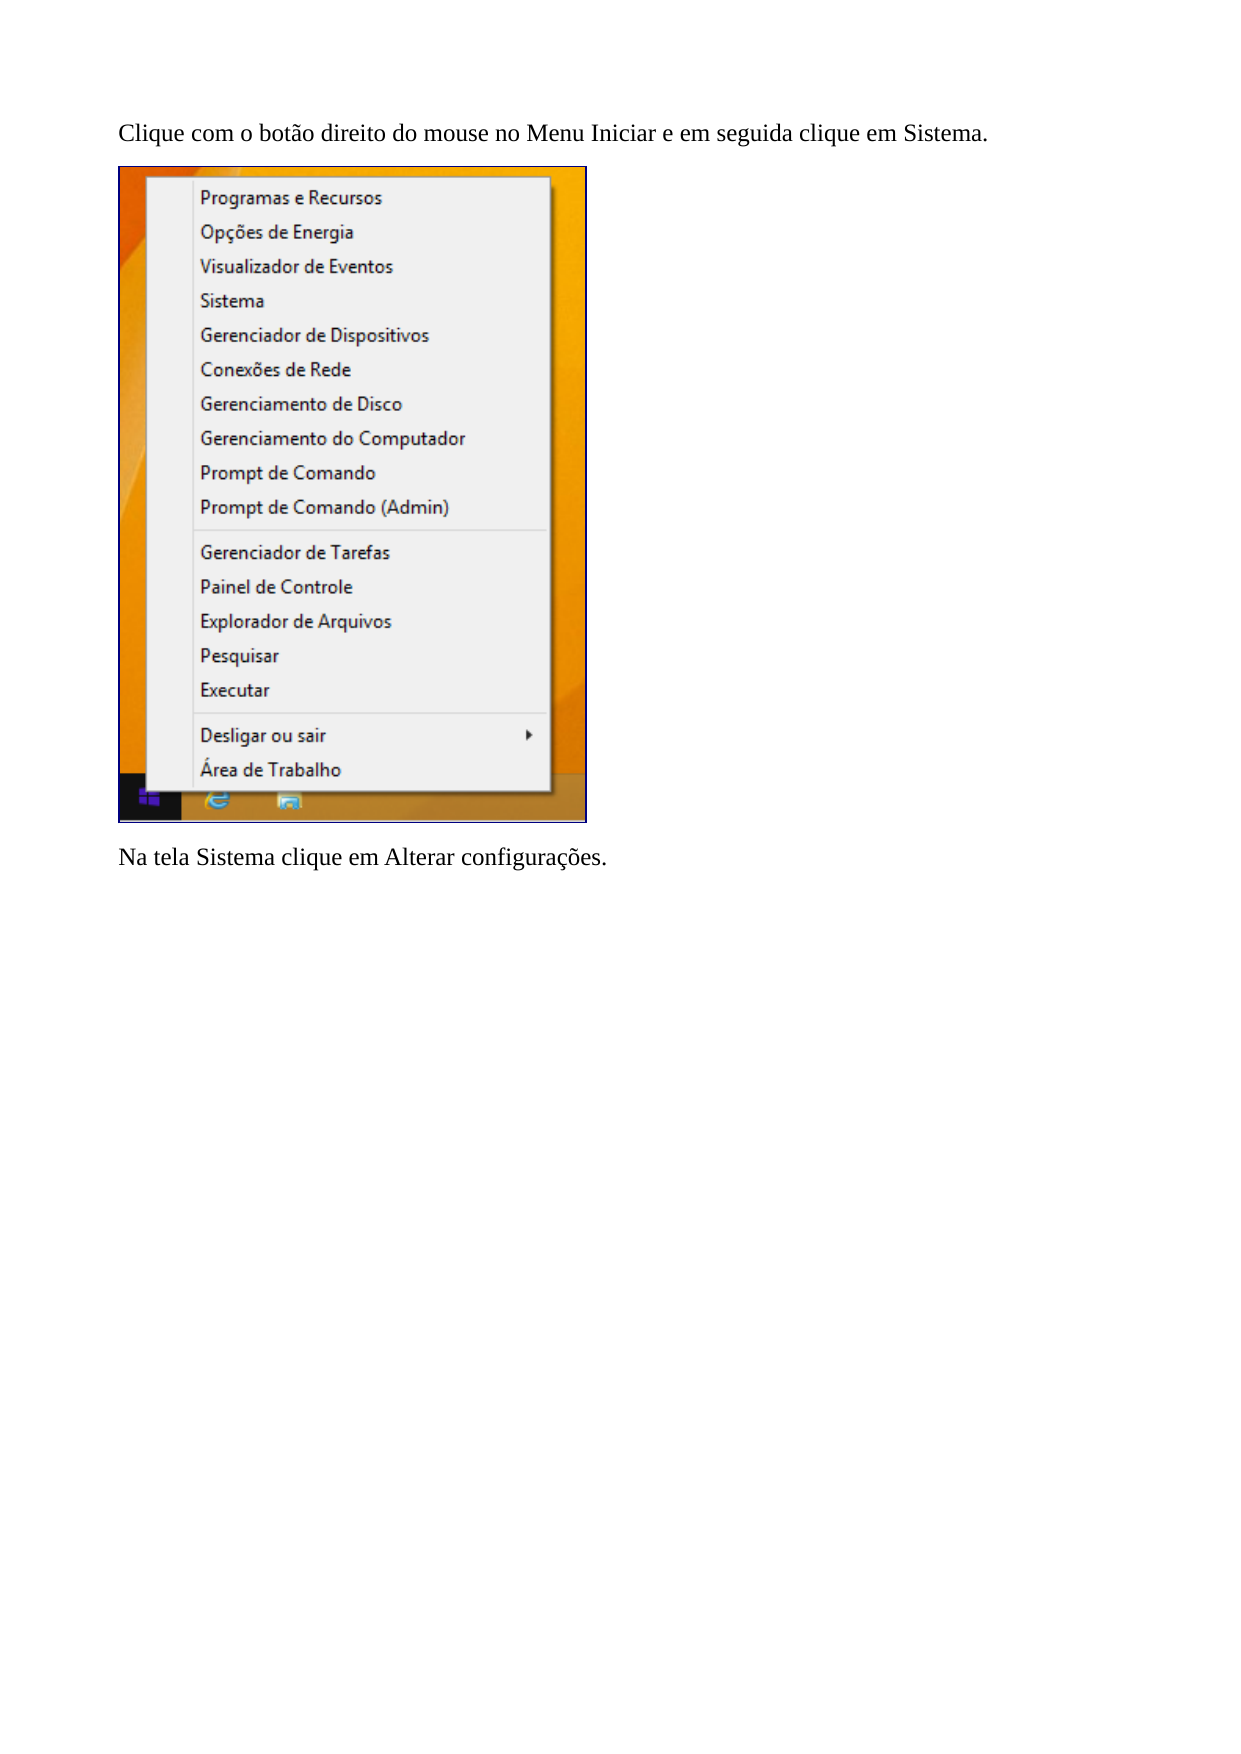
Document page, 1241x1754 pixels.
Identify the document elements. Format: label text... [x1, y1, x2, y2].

text Clique com o botão direito do mouse no Menu Iniciar e em seguida clique em Sistema. [118, 118, 1122, 147]
text Na tela Sistema clique em Alterar configurações. [118, 842, 1122, 871]
picture [120, 167, 585, 822]
